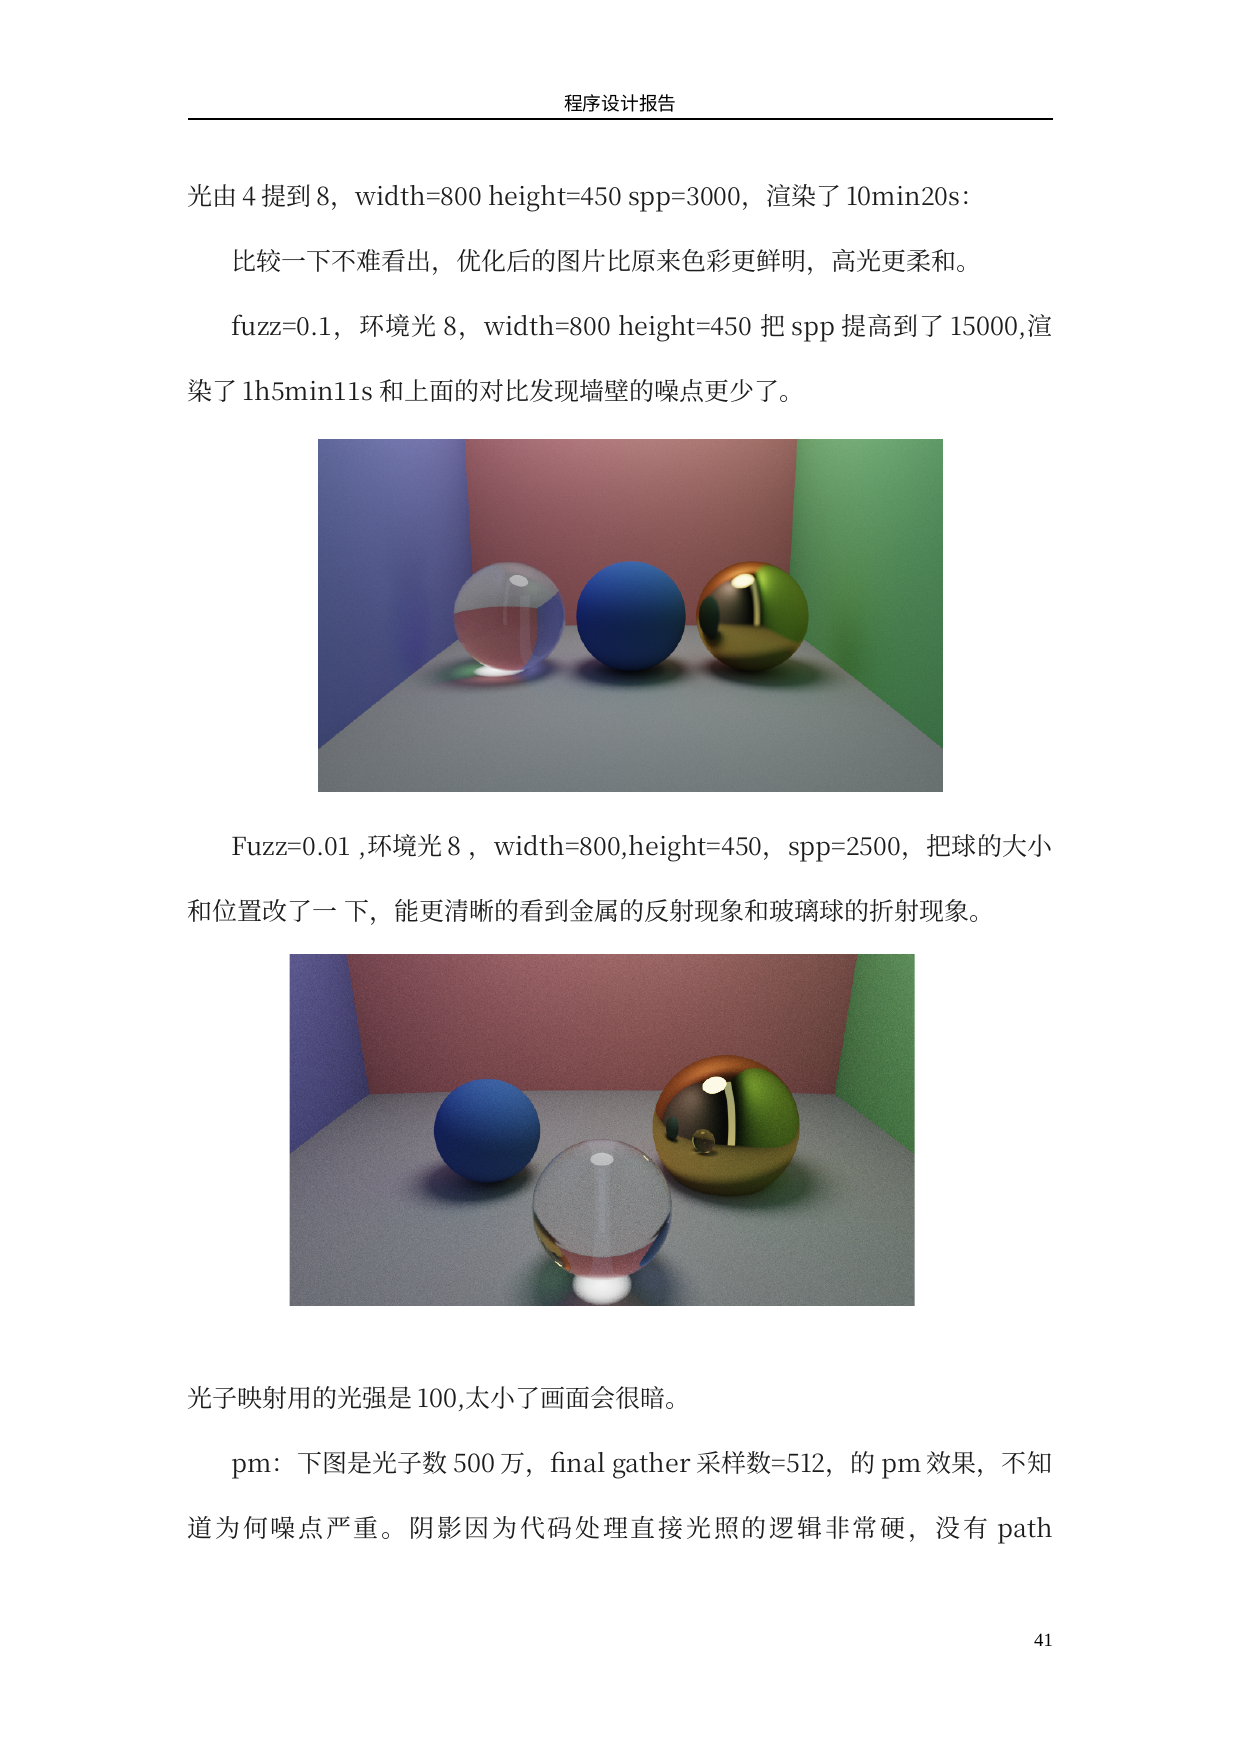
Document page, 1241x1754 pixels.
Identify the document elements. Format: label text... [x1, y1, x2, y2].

text 比较一下不难看出，优化后的图片比原来色彩更鲜明，高光更柔和。 [187, 227, 1053, 292]
text fuzz=0.1，环境光8，width=800 height=450 把spp提高到了15000,渲染了1h5min11s 和上面的对比发现墙壁的噪点更少了。 [187, 292, 1053, 422]
text 光由4提到8，width=800 height=450 spp=3000，渲染了10min20s： [187, 162, 1053, 227]
text 光子映射用的光强是100,太小了画面会很暗。 [187, 1364, 1053, 1429]
picture [318, 439, 943, 792]
text pm：下图是光子数500万，final gather采样数=512，的pm效果，不知道为何噪点严重。阴影因为代码处理直接光照的逻辑非常硬，没有path tracing柔和。焦散的光斑比path tracing有层次感，但因为噪点所以不明显。 [187, 1429, 1053, 1559]
text Fuzz=0.01 ,环境光8 ，width=800,height=450，spp=2500，把球的大小和位置改了一 下，能更清晰的看到金属的反射现象和玻璃球的折射现象。 [187, 422, 1053, 942]
picture [289, 954, 915, 1306]
